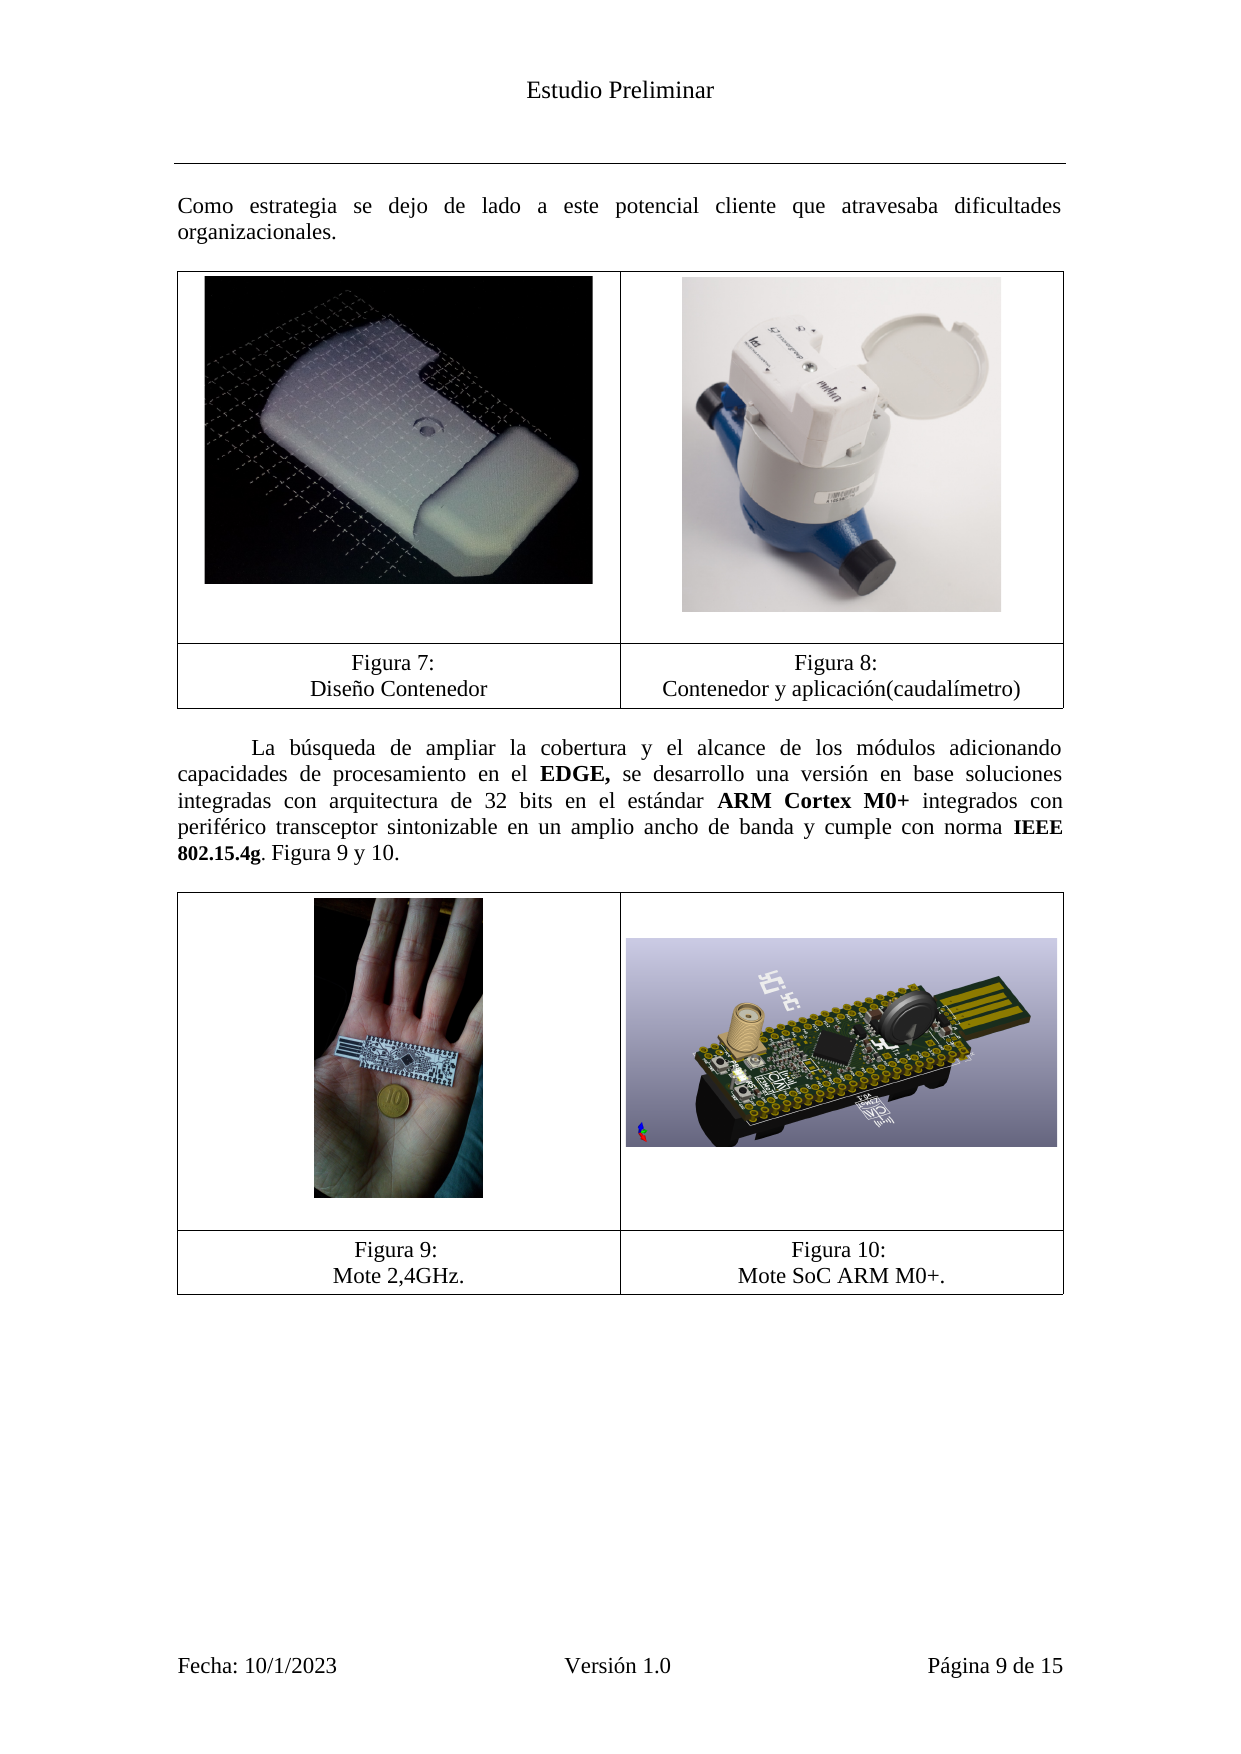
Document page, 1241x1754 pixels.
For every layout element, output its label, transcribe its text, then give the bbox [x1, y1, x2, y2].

table_cell Figura 7: Diseño Contenedor [178, 644, 620, 708]
table_header [178, 584, 620, 643]
table_cell Figura 9: Mote 2,4GHz. [178, 1231, 620, 1294]
text La búsqueda de ampliar la cobertura y el alcance de los módulos adicionando capacidades de procesamiento en el EDGE, se desarrollo una versión en base soluciones integradas con arquitectura de 32 bits en el estándar ARM Cortex M0+ integrados con periférico transceptor sintonizable en un amplio ancho de banda y cumple con norma IEEE 802.15.4g. Figura 9 y 10. [177, 734, 1063, 866]
table_header [178, 272, 620, 583]
table_header [621, 893, 1063, 1230]
picture [625, 938, 1058, 1147]
picture [682, 277, 1002, 612]
table_cell Figura 10: Mote SoC ARM M0+. [621, 1231, 1063, 1294]
table_cell Figura 8: Contenedor y aplicación(caudalímetro) [621, 644, 1063, 708]
table_header [178, 893, 620, 1230]
picture [204, 276, 593, 584]
text Como estrategia se dejo de lado a este potencial cliente que atravesaba dificultades organizacionales. [177, 192, 1063, 245]
picture [314, 898, 483, 1198]
table_header [621, 272, 1063, 643]
